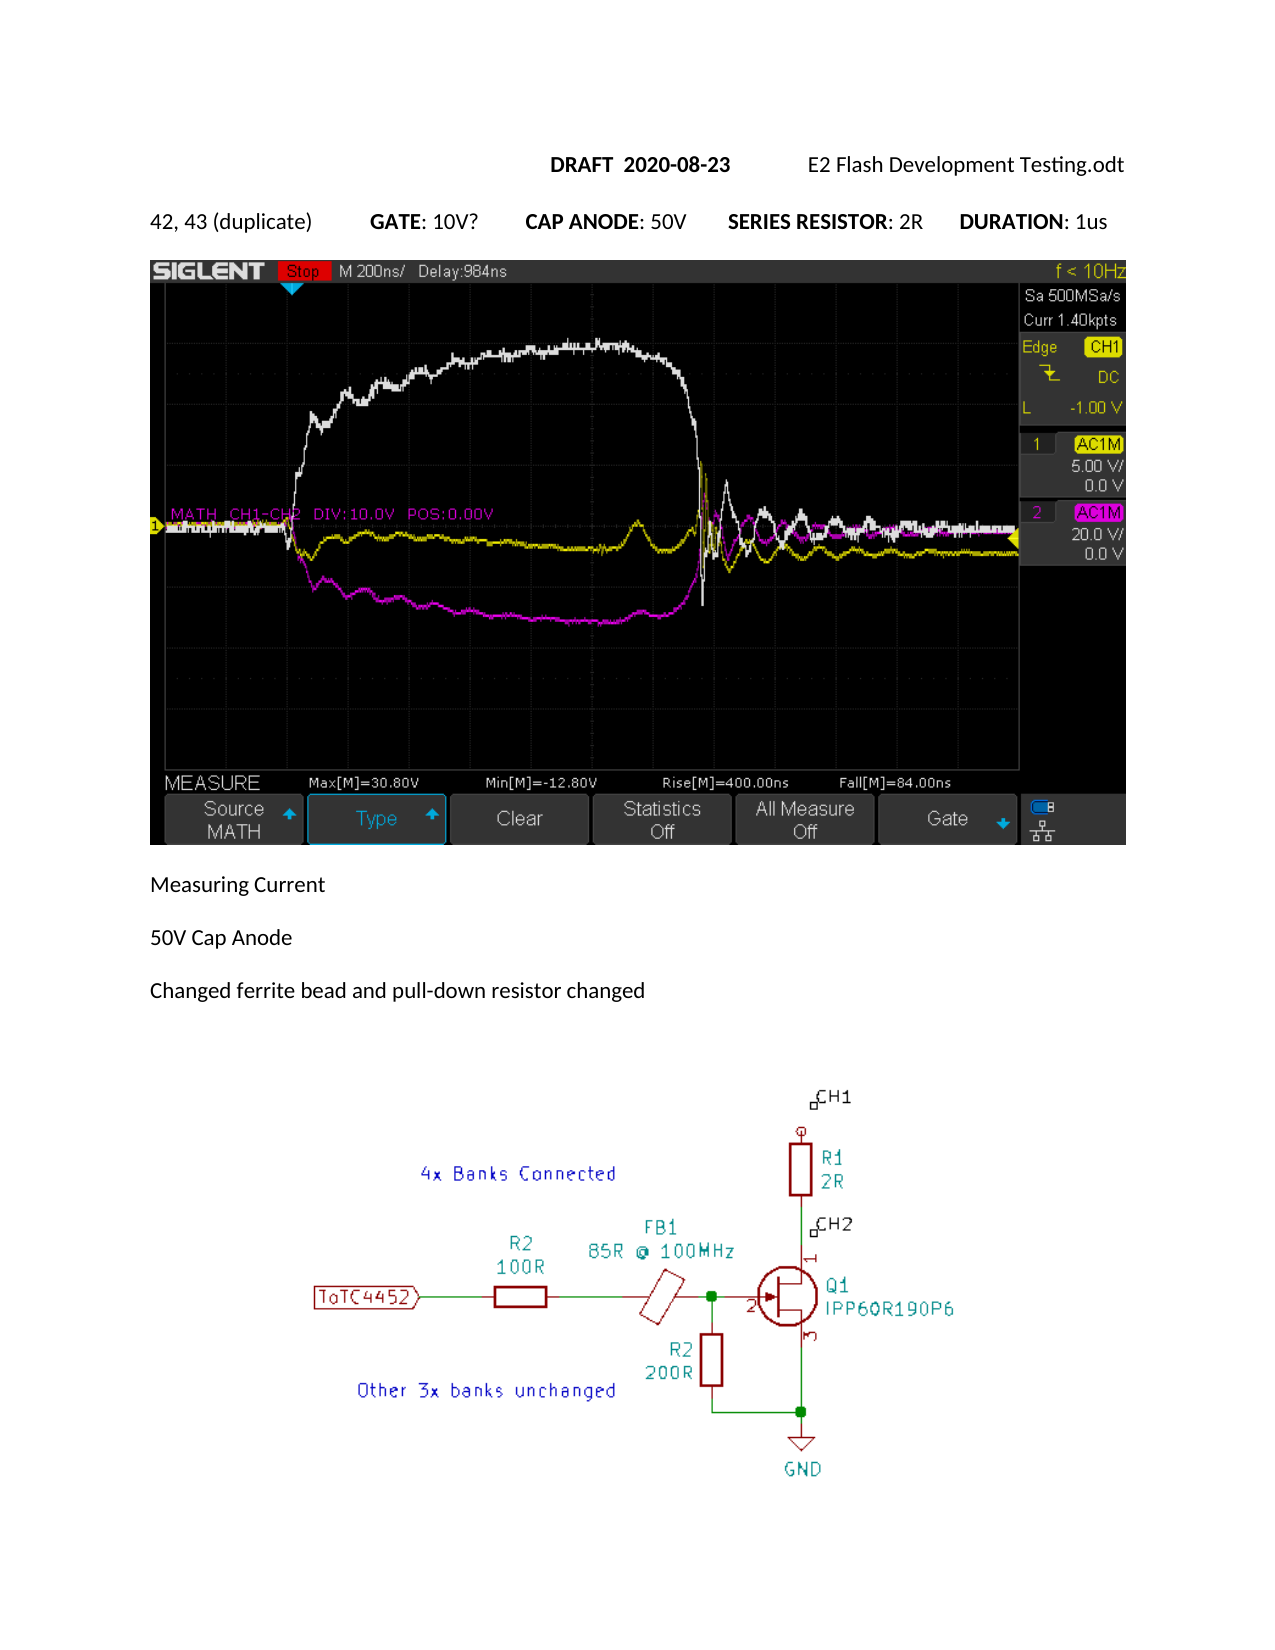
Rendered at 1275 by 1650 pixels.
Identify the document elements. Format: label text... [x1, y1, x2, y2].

picture [309, 796, 444, 843]
picture [293, 1082, 982, 1483]
text 42, 43 (duplicate) GATE: 10V? CAP ANODE: 50V SERIES RESISTOR: 2R DURATION: 1us [150, 207, 1125, 236]
picture [150, 260, 1126, 845]
text Changed ferrite bead and pull-down resistor changed [150, 976, 1125, 1004]
text Measuring Current [150, 870, 1125, 898]
text 50V Cap Anode [150, 923, 1125, 951]
